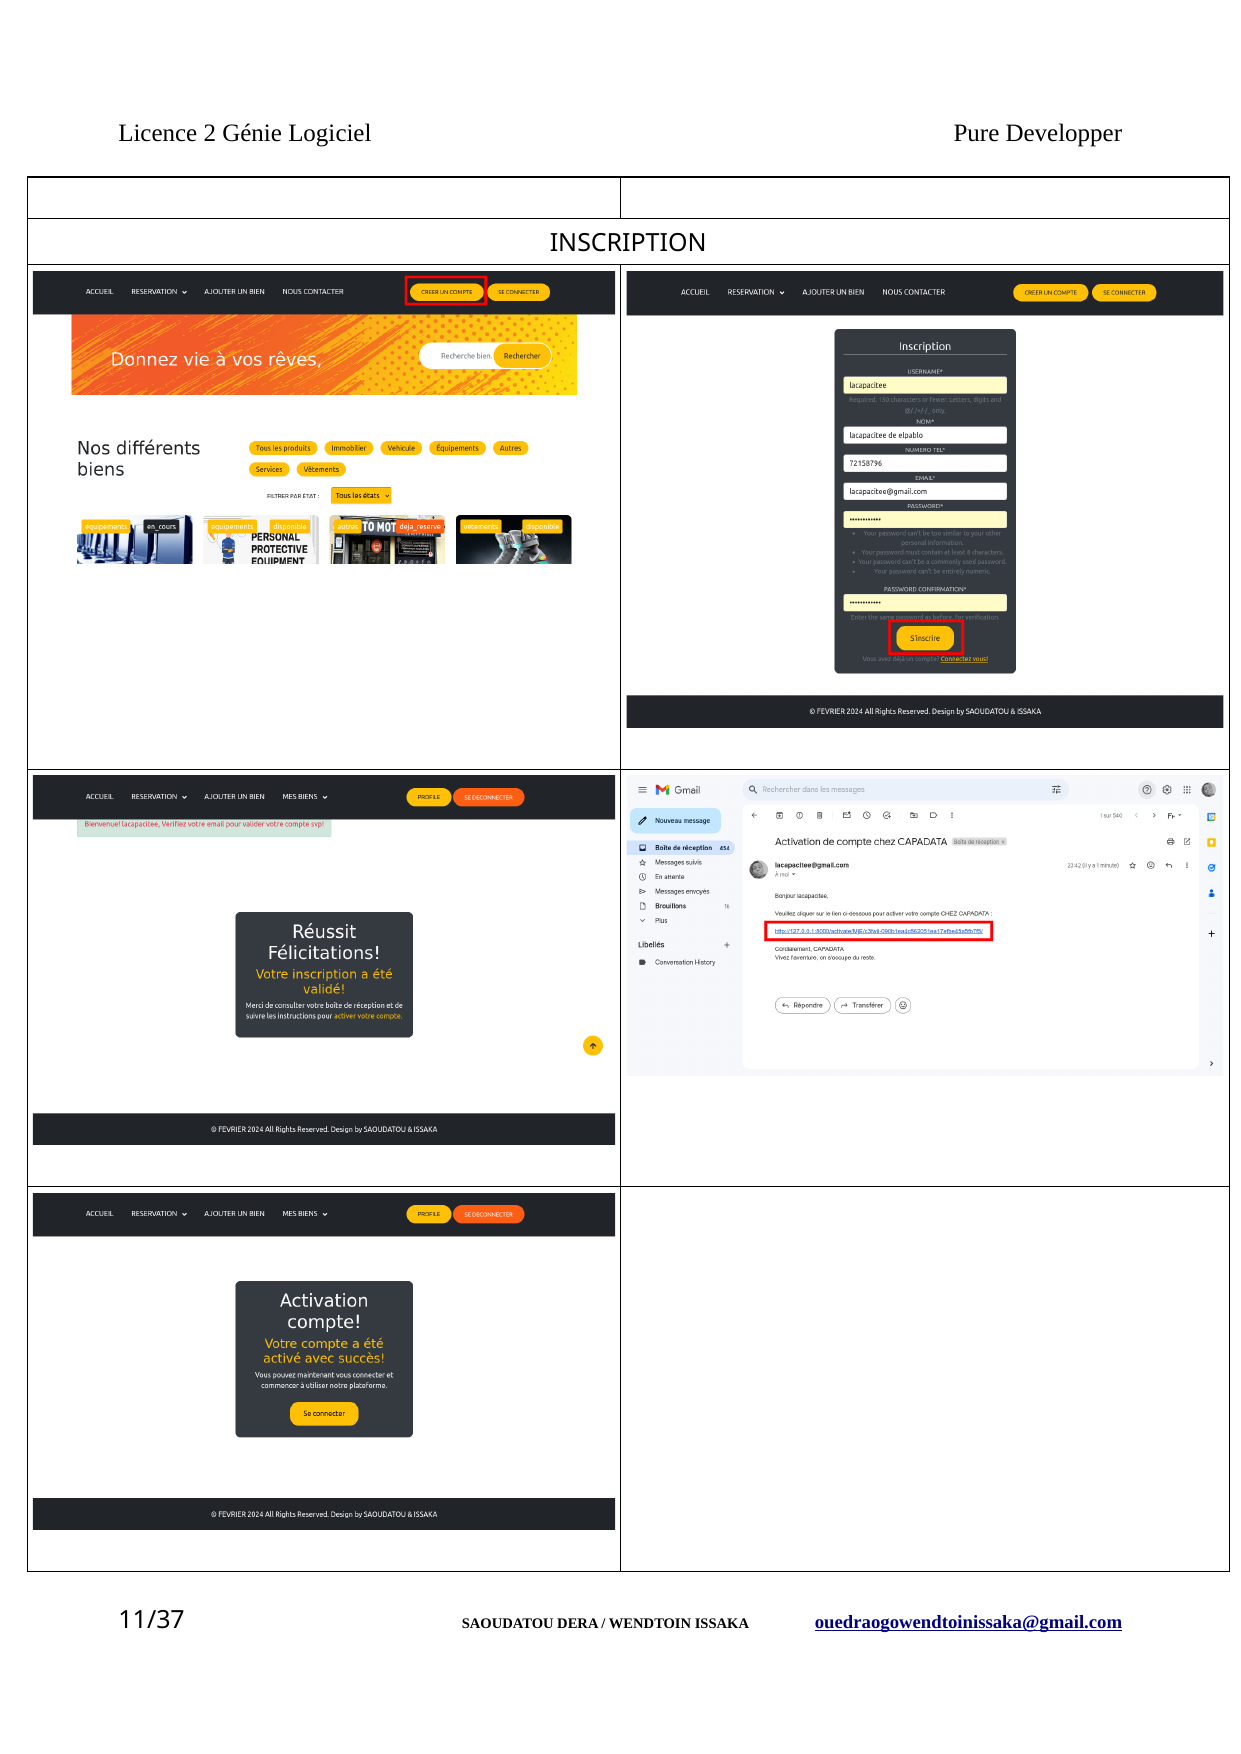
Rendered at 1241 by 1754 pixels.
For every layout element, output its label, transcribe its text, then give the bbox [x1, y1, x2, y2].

picture [626, 775, 1224, 1076]
table_cell INSCRIPTION [28, 219, 1229, 264]
table_cell [621, 1187, 1229, 1571]
table_cell [28, 178, 620, 218]
table_cell [28, 770, 620, 1186]
picture [32, 775, 615, 1152]
picture [32, 1193, 615, 1537]
picture [32, 271, 615, 564]
table_cell [28, 1187, 620, 1571]
picture [626, 271, 1224, 735]
table_cell [621, 770, 1229, 1186]
table_cell [28, 265, 620, 769]
table_cell [621, 265, 1229, 769]
table_cell [621, 178, 1229, 218]
